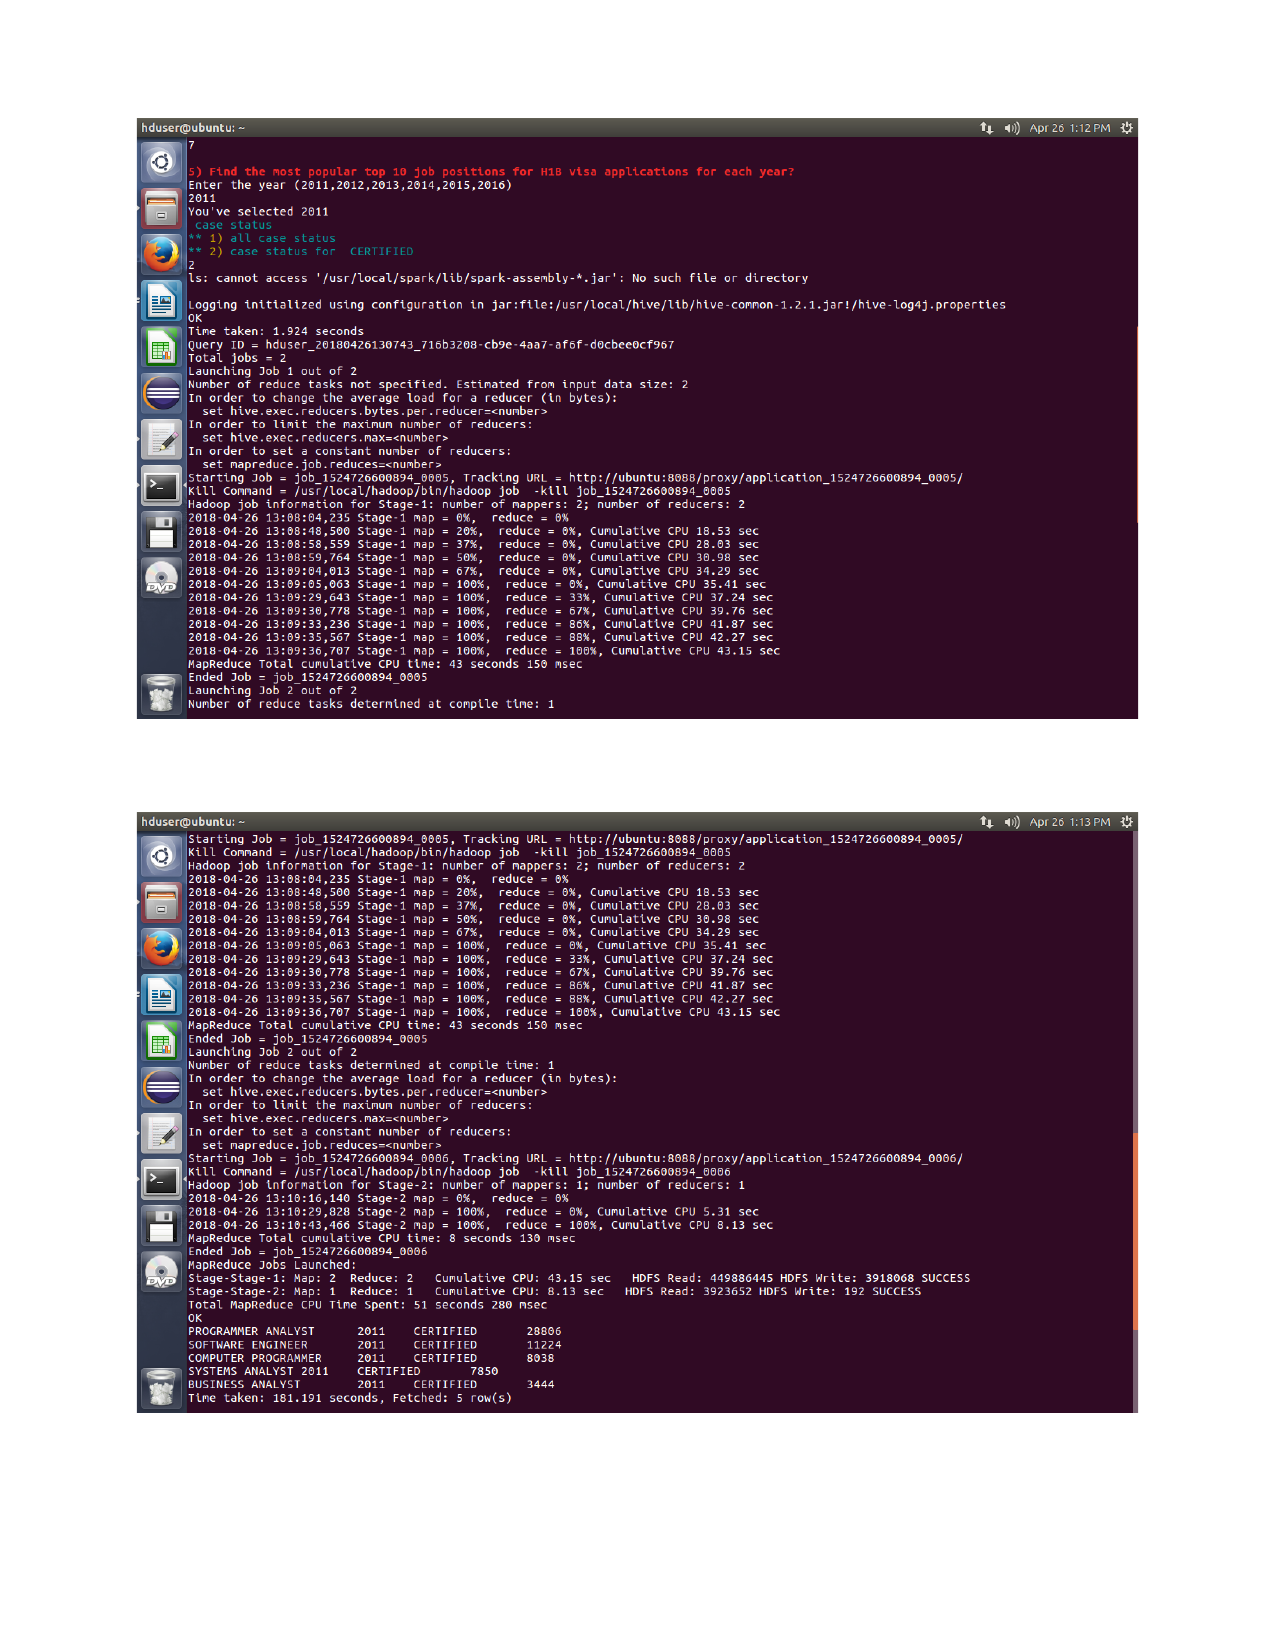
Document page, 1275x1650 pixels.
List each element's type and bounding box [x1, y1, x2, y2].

picture [136, 812, 1139, 1413]
picture [136, 118, 1139, 719]
